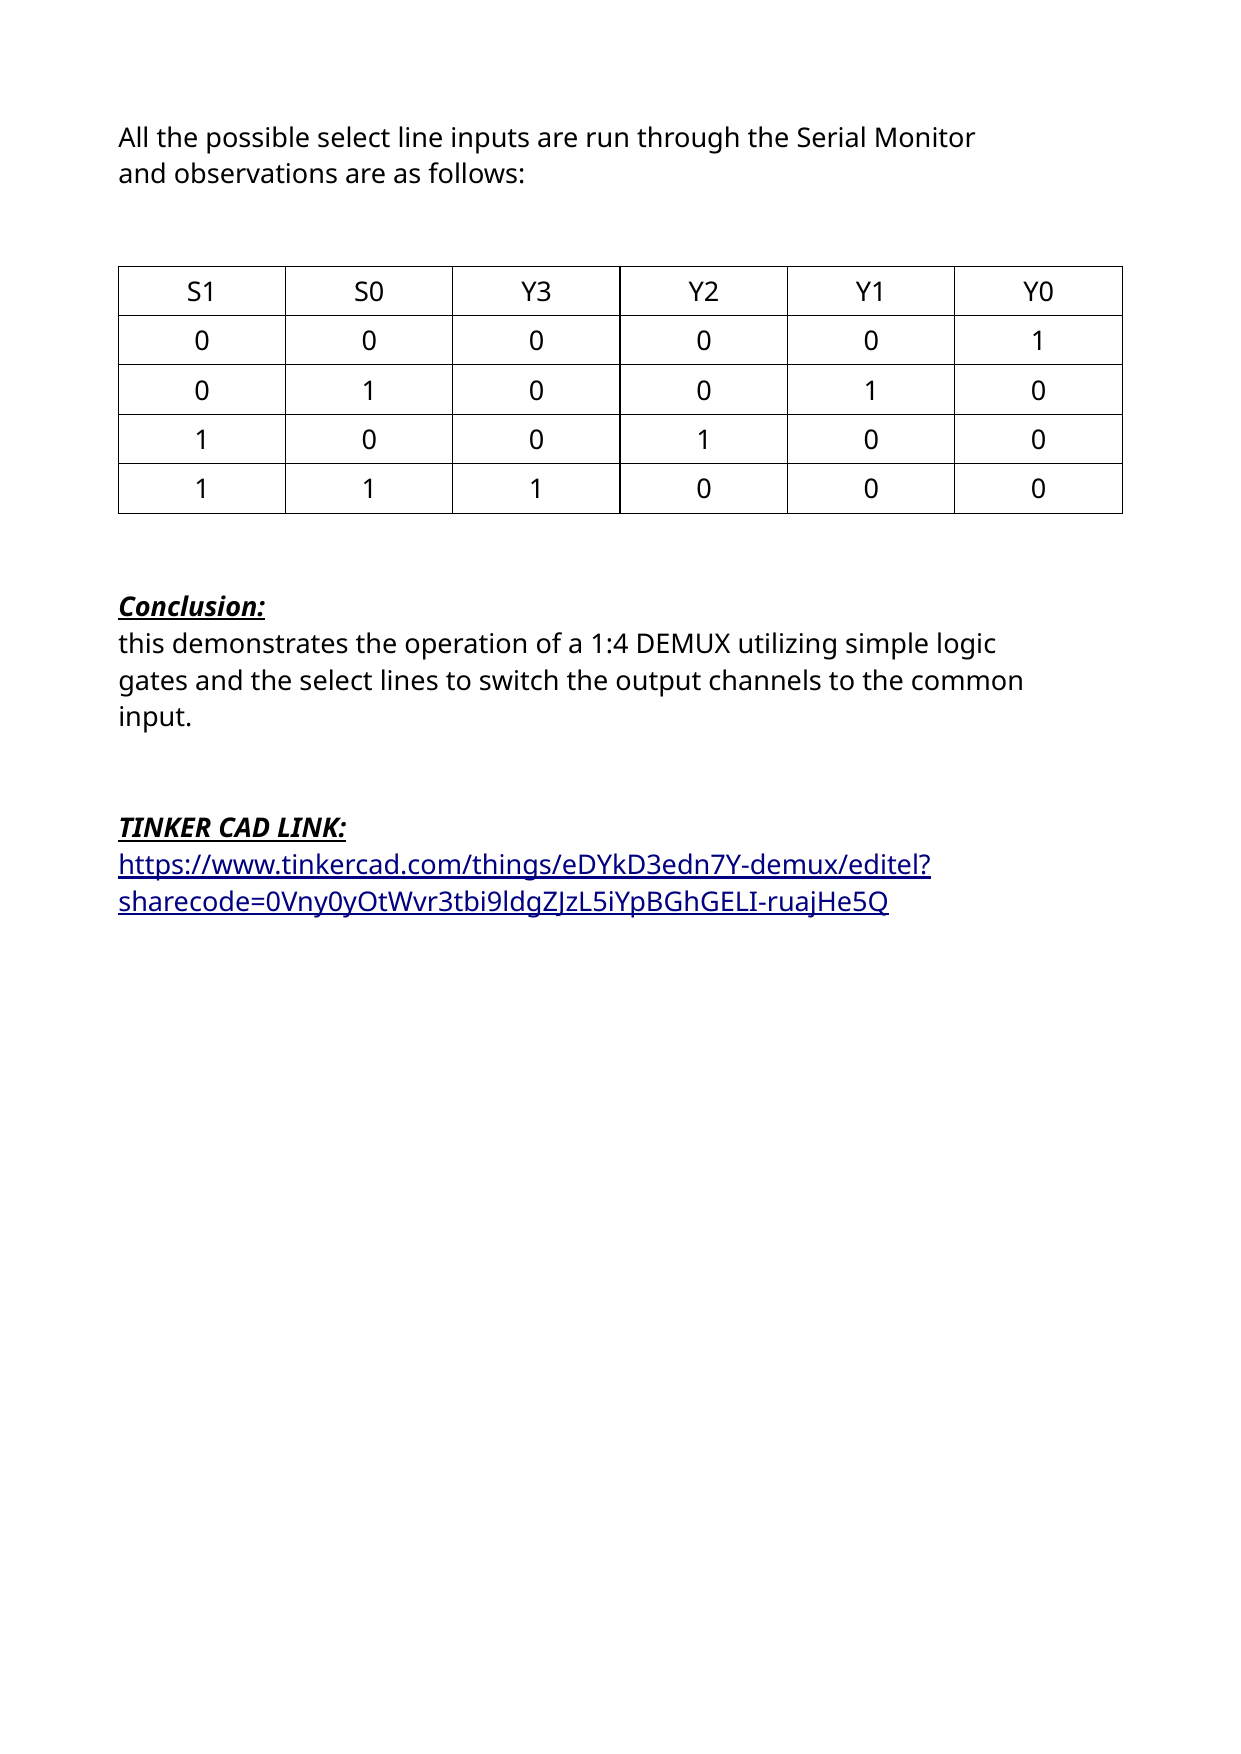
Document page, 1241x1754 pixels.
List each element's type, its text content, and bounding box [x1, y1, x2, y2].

table_cell 0 [955, 365, 1122, 414]
table_cell 0 [955, 415, 1122, 463]
text TINKER CAD LINK: [118, 808, 1122, 845]
text Conclusion: [118, 587, 1122, 624]
table_cell 0 [788, 316, 954, 364]
table_cell 0 [286, 316, 452, 364]
text this demonstrates the operation of a 1:4 DEMUX utilizing simple logic [118, 624, 1122, 661]
table_cell 0 [955, 464, 1122, 512]
table_cell 0 [119, 316, 285, 364]
table_cell 1 [955, 316, 1122, 364]
table_cell 0 [788, 464, 954, 512]
table_cell 0 [788, 415, 954, 463]
table_header Y3 [453, 267, 619, 315]
table_header Y2 [621, 267, 787, 315]
table_cell 0 [453, 415, 619, 463]
table_cell 1 [621, 415, 787, 463]
text and observations are as follows: [118, 155, 1122, 192]
text All the possible select line inputs are run through the Serial Monitor [118, 118, 1122, 155]
text gates and the select lines to switch the output channels to the common [118, 661, 1122, 698]
text input. [118, 698, 1122, 735]
table_cell 0 [621, 464, 787, 512]
table_cell 0 [621, 316, 787, 364]
table_cell 1 [286, 464, 452, 512]
table_header Y0 [955, 267, 1122, 315]
table_header S0 [286, 267, 452, 315]
table_cell 1 [119, 415, 285, 463]
table_cell 1 [286, 365, 452, 414]
table_cell 1 [453, 464, 619, 512]
table_cell 1 [788, 365, 954, 414]
table_header Y1 [788, 267, 954, 315]
table_cell 0 [621, 365, 787, 414]
table_cell 0 [286, 415, 452, 463]
table_cell 0 [453, 316, 619, 364]
table_cell 1 [119, 464, 285, 512]
table_header S1 [119, 267, 285, 315]
table_cell 0 [119, 365, 285, 414]
text https://www.tinkercad.com/things/eDYkD3edn7Y-demux/editel?sharecode=0Vny0yOtWvr3tbi9ldgZJzL5iYpBGhGELI-ruajHe5Q [118, 845, 1122, 919]
table_cell 0 [453, 365, 619, 414]
